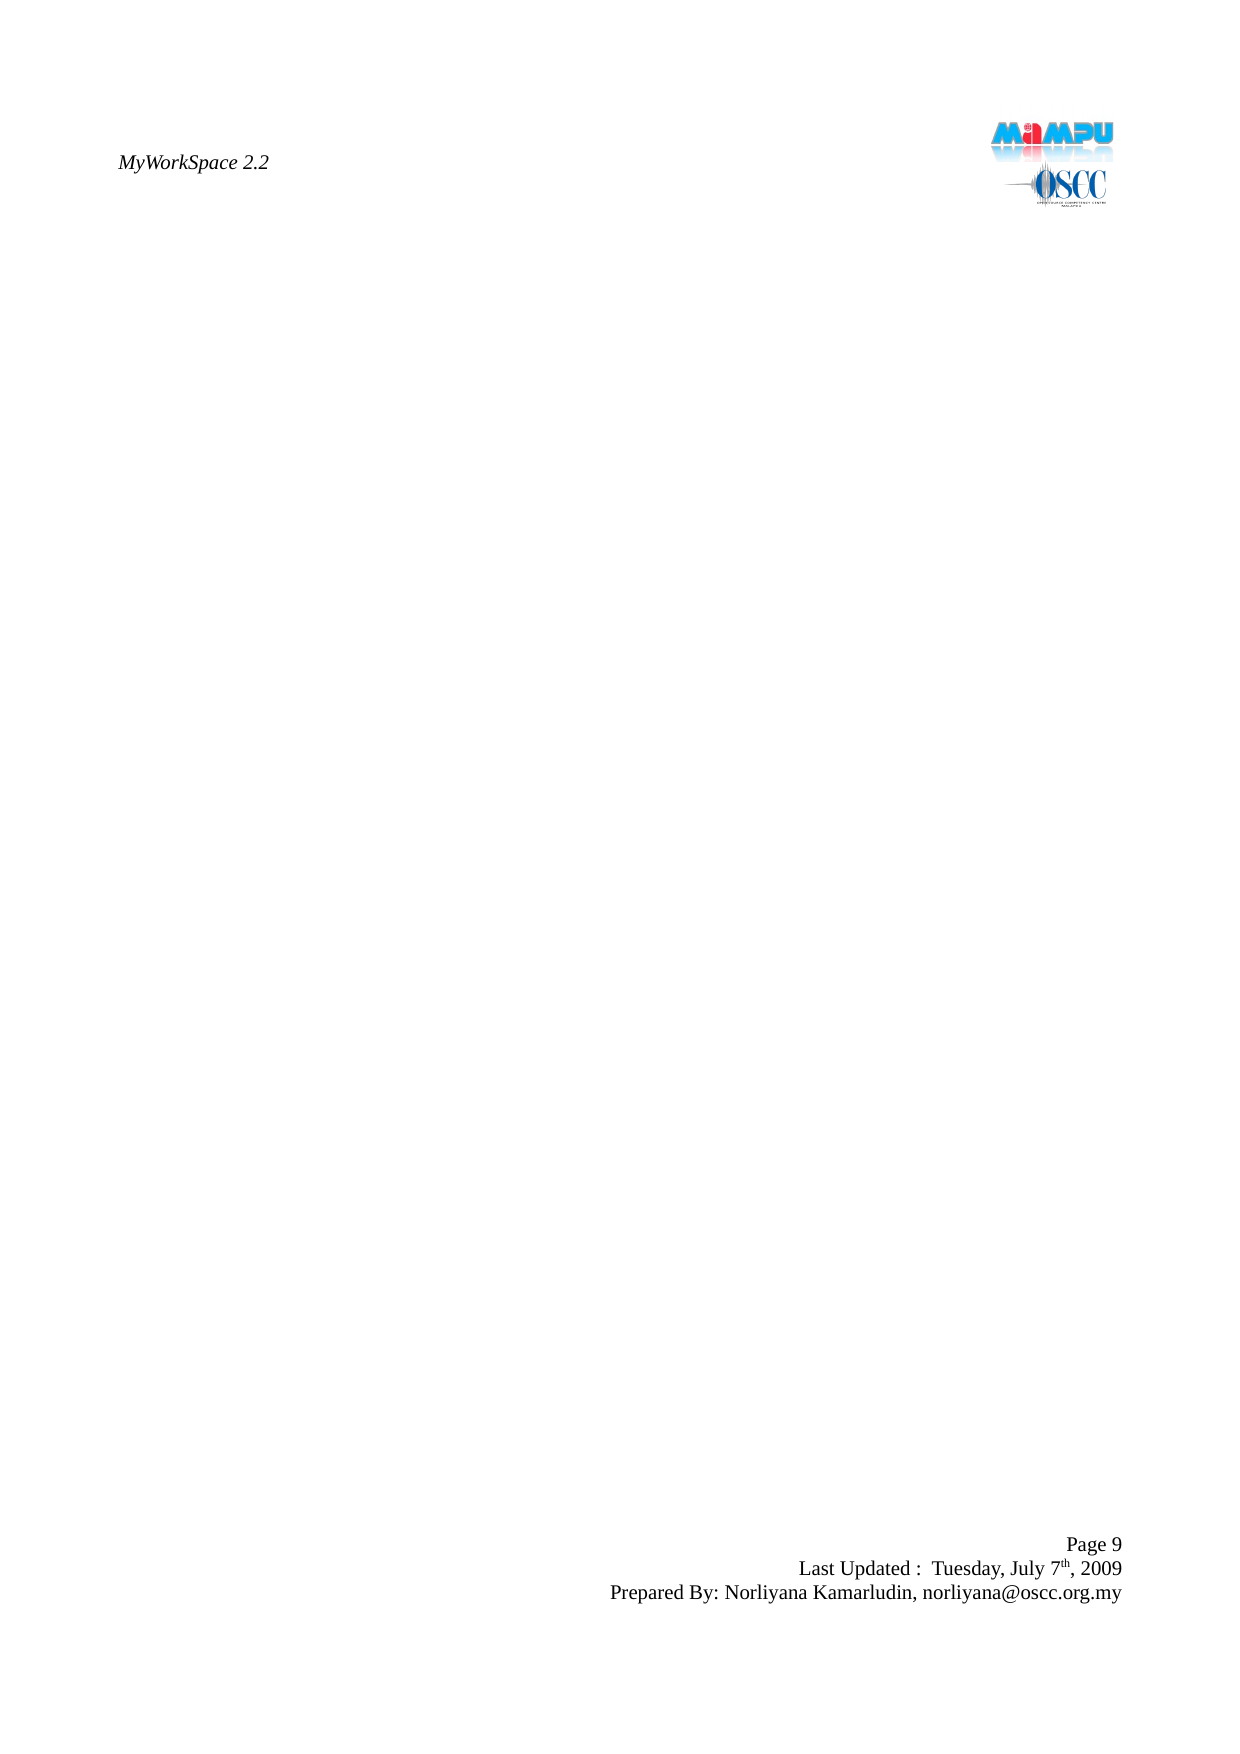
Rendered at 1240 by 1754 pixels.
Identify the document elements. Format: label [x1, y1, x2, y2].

picture [991, 106, 1114, 208]
